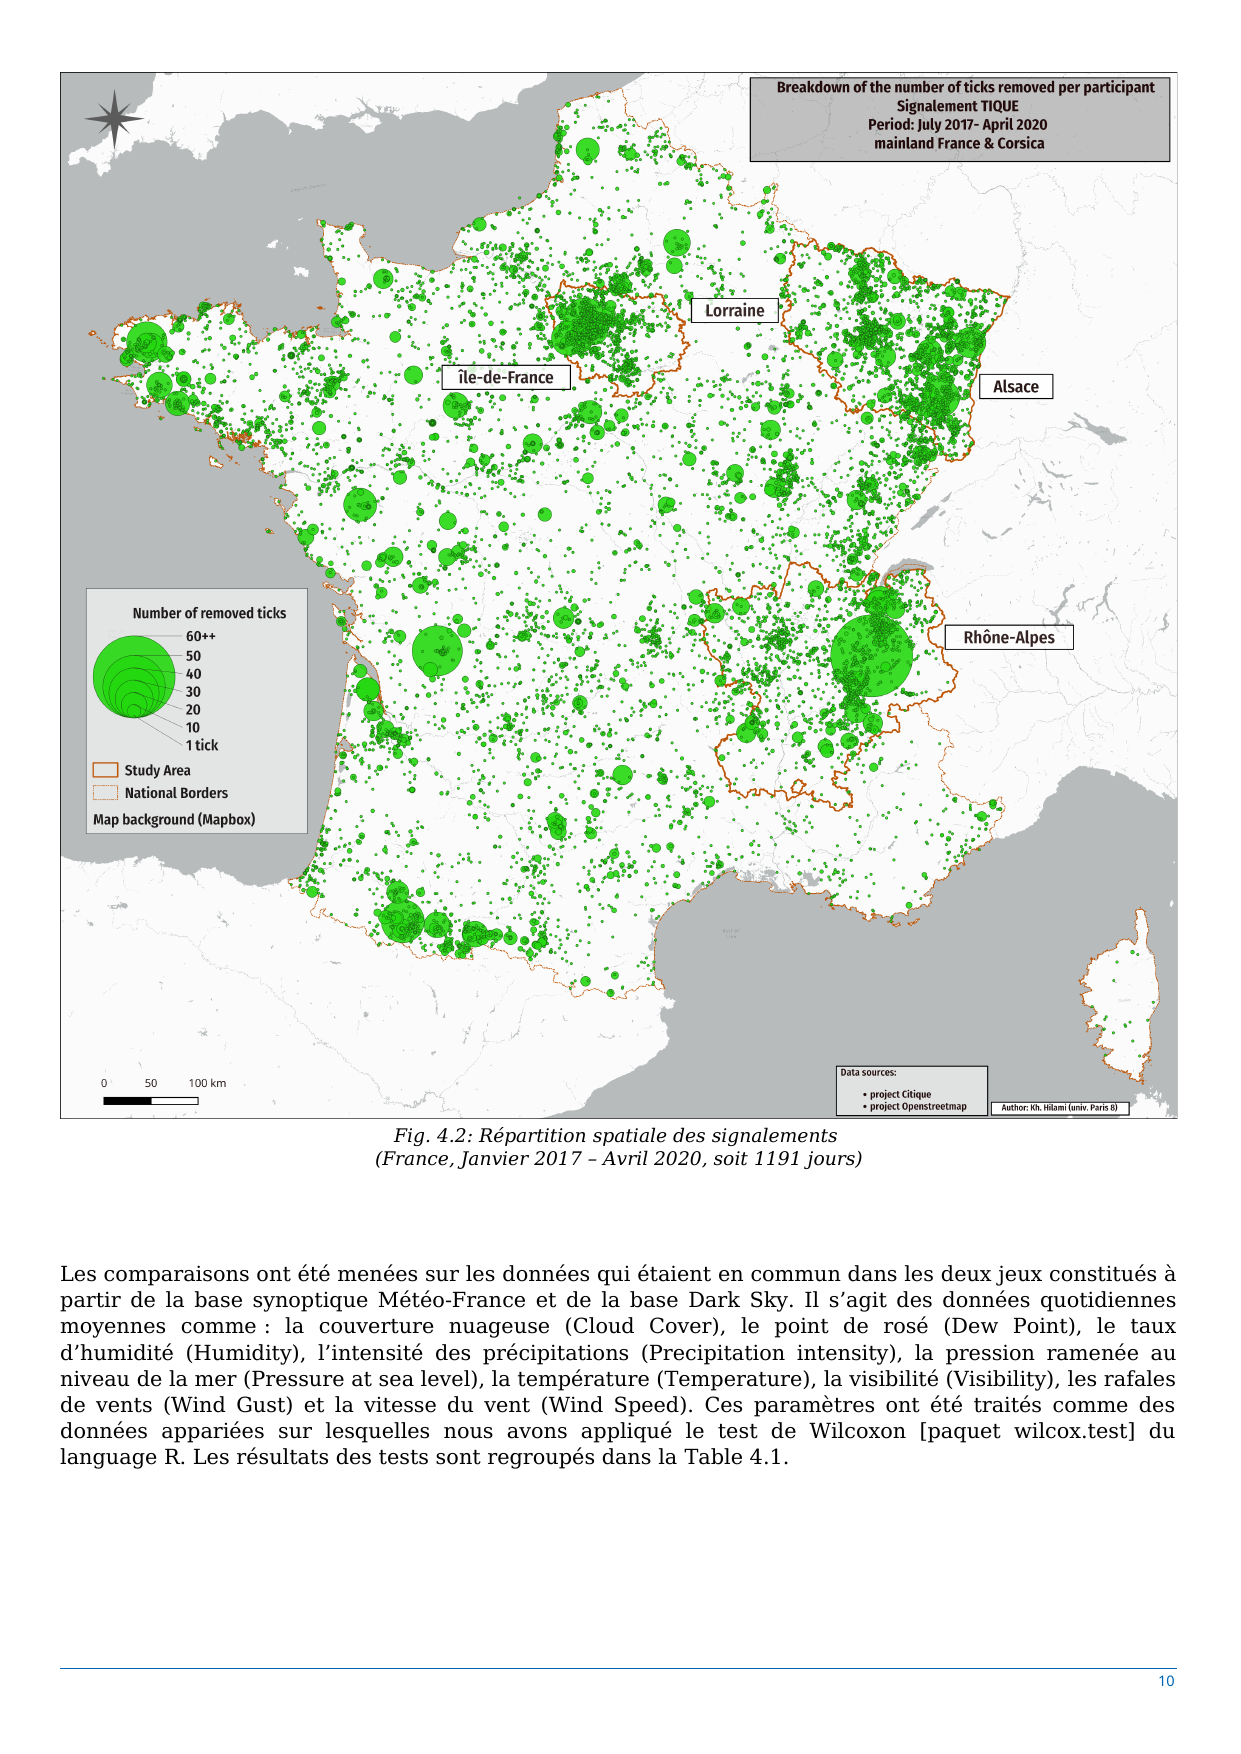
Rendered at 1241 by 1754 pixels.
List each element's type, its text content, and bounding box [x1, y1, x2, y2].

picture [60, 72, 1178, 1119]
text Les comparaisons ont été menées sur les données qui étaient en commun dans les deux jeux constitués à partir de la base synoptique Météo-France et de la base Dark Sky. Il s’agit des données quotidiennes moyennes comme : la couverture nuageuse (Cloud Cover), le point de rosé (Dew Point), le taux d’humidité (Humidity), l’intensité des précipitations (Precipitation intensity), la pression ramenée au niveau de la mer (Pressure at sea level), la température (Temperature), la visibilité (Visibility), les rafales de vents (Wind Gust) et la vitesse du vent (Wind Speed). Ces paramètres ont été traités comme des données appariées sur lesquelles nous avons appliqué le test de Wilcoxon [paquet wilcox.test] du language R. Les résultats des tests sont regroupés dans la Table 4.1. [60, 1170, 1177, 1469]
text Fig. 4.2: Répartition spatiale des signalements (France, Janvier 2017 – Avril 2020, soit 1191 jours) [60, 1119, 1177, 1170]
